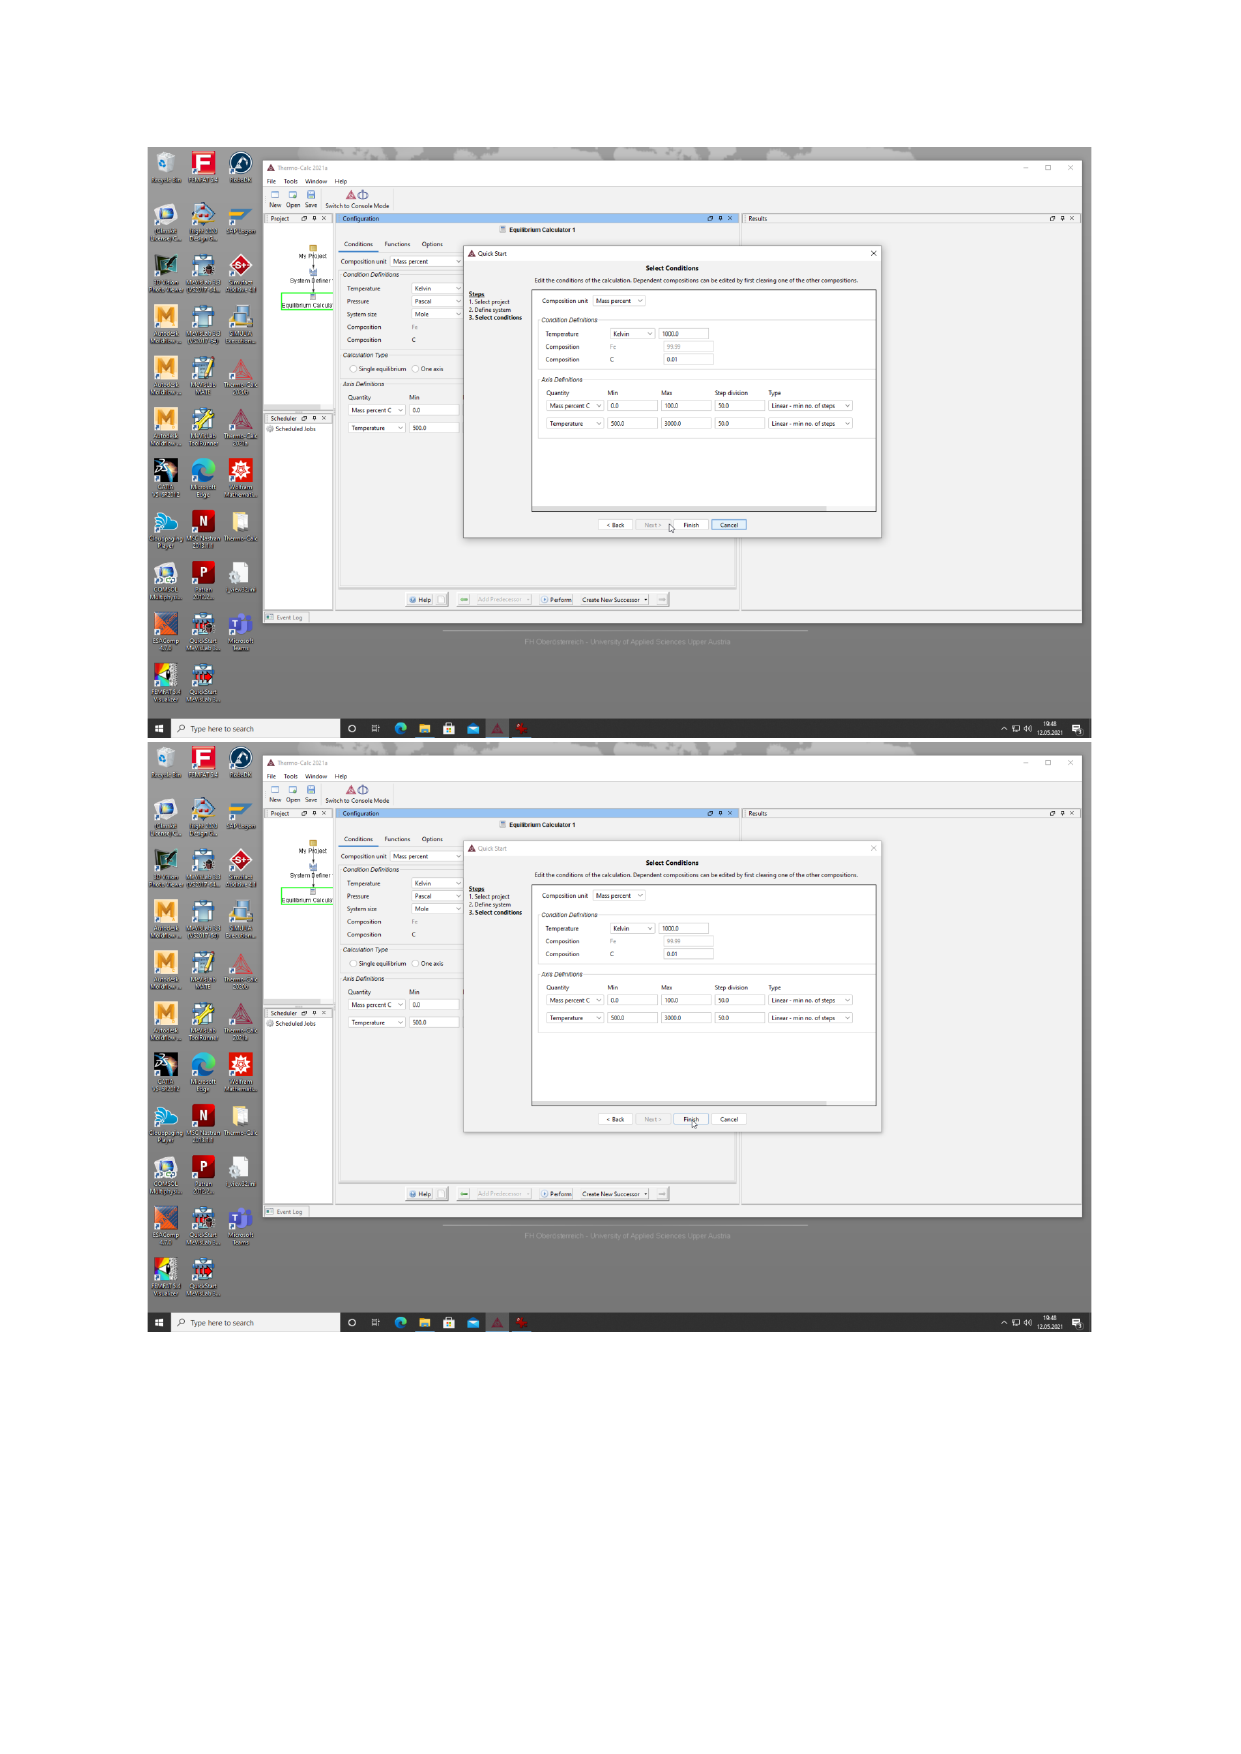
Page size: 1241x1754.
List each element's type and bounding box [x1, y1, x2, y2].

picture [147, 742, 1092, 1332]
picture [147, 147, 1092, 738]
